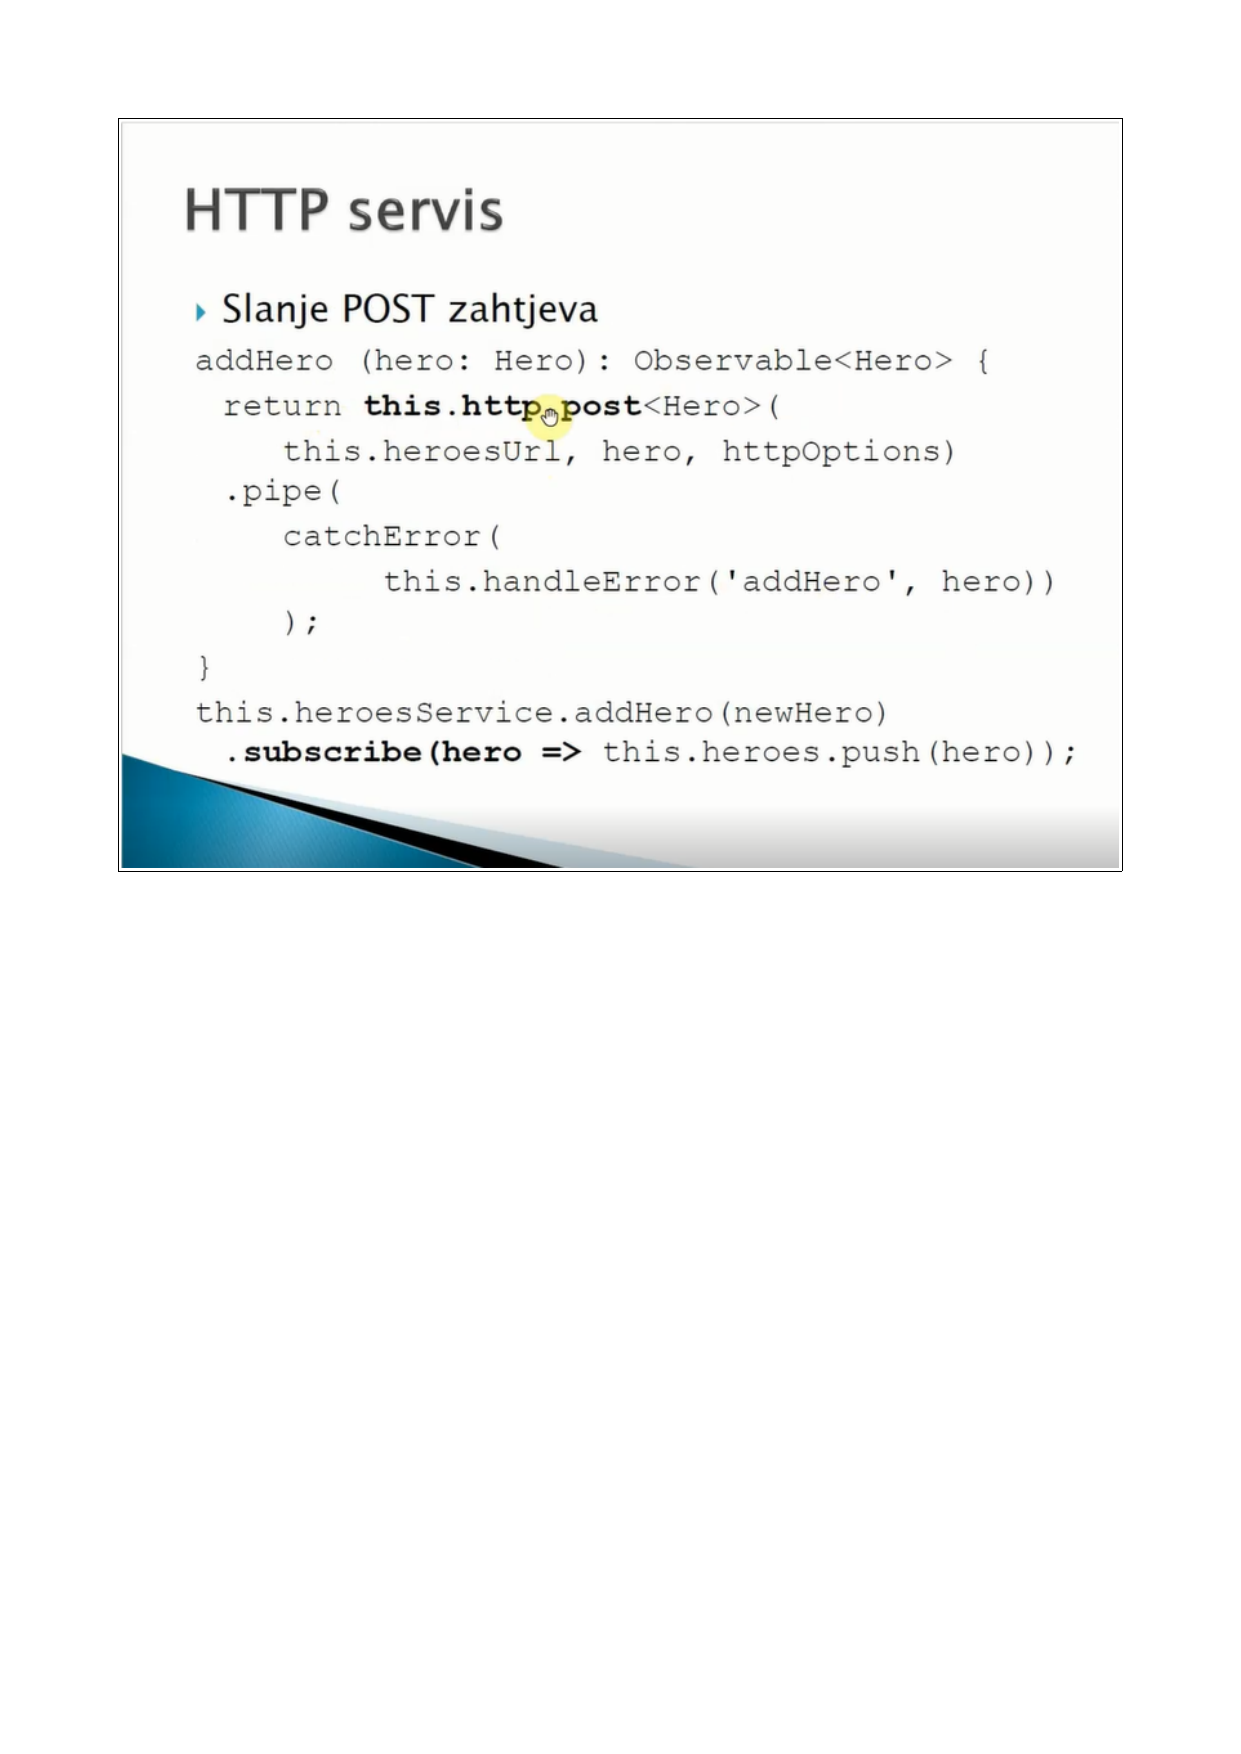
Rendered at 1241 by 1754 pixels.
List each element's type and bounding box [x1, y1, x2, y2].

picture [121, 121, 1119, 868]
